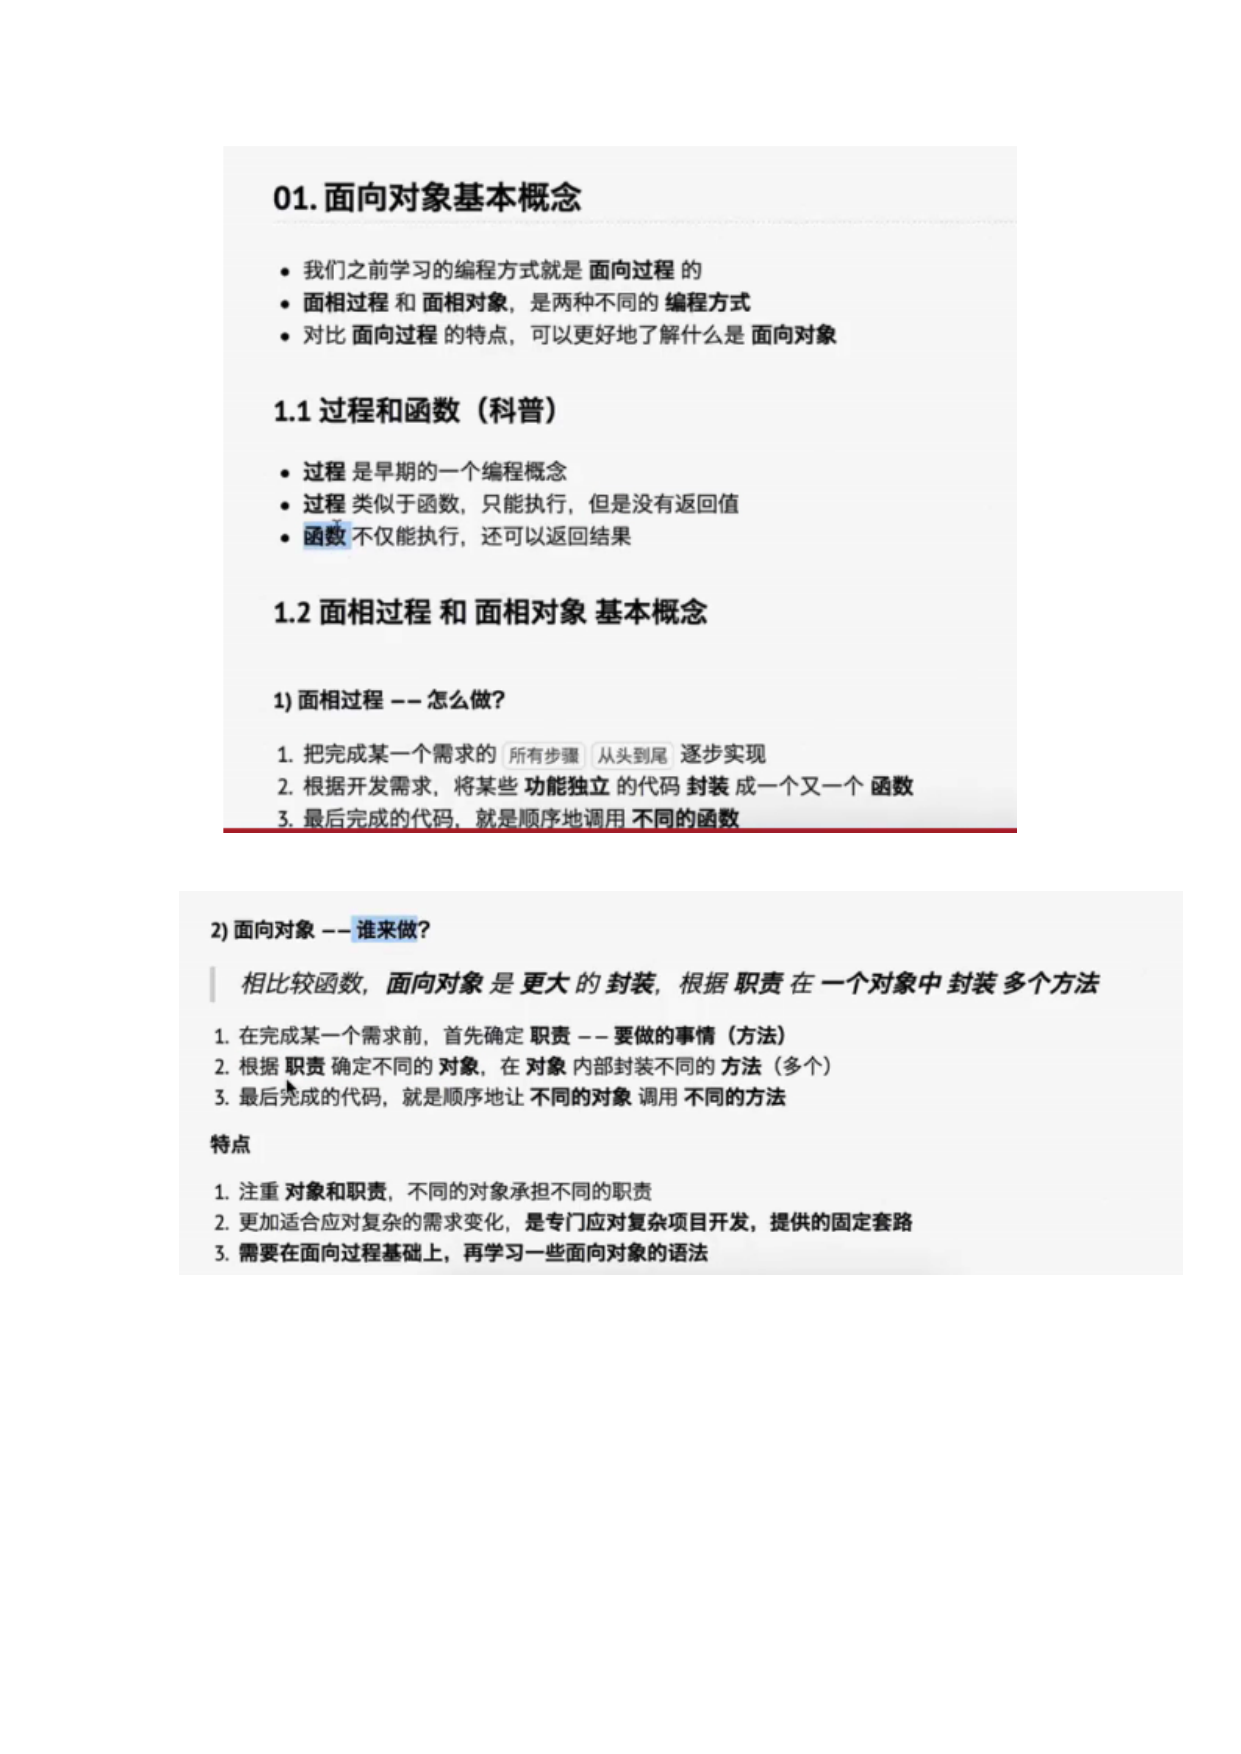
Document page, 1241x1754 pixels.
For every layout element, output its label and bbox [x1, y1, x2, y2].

picture [223, 146, 1017, 833]
picture [179, 891, 1183, 1275]
